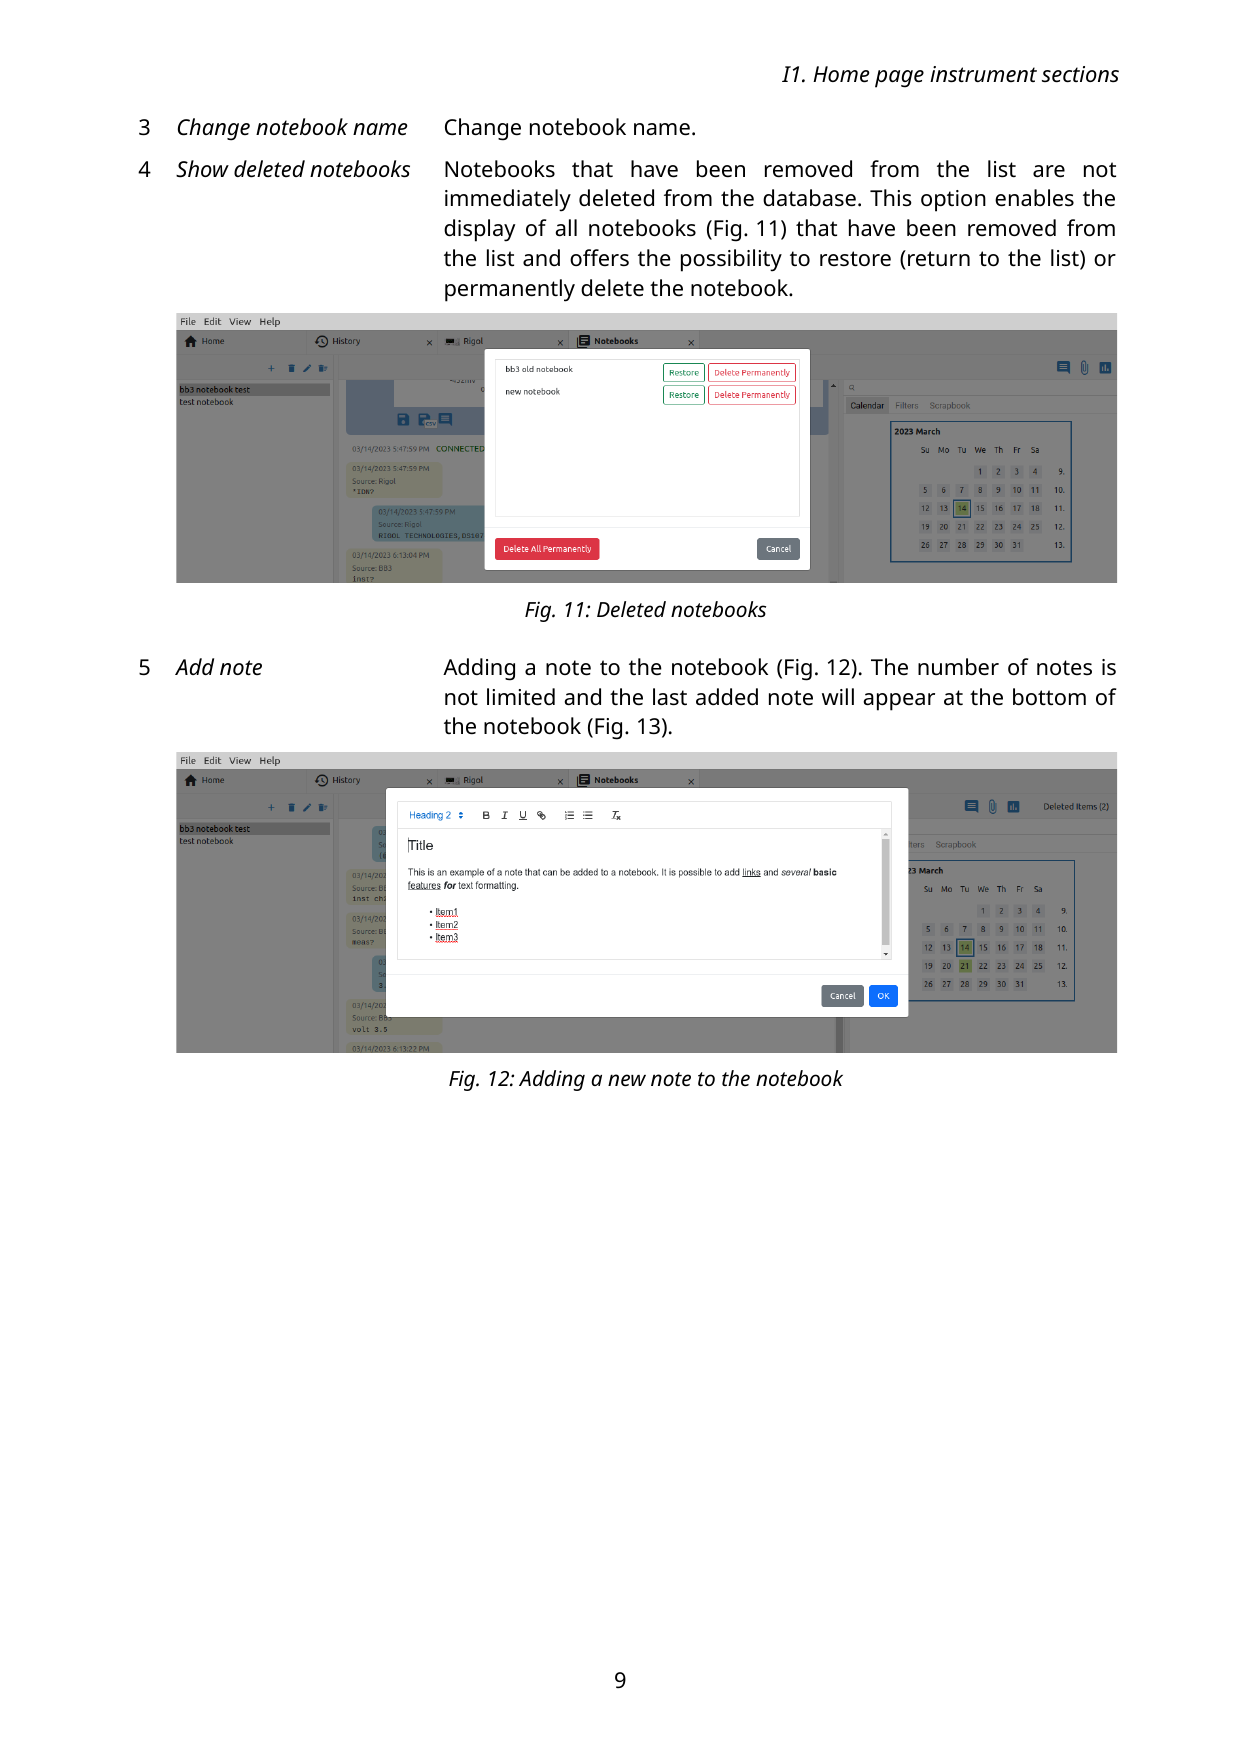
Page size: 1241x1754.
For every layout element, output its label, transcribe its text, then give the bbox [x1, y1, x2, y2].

table_cell Notebooks that have been removed from the list are not immediately deleted from the database. This option enables the display of all notebooks (Fig. 11) that have been removed from the list and offers the possibility to restore (return to the list) or permanently delete the notebook. [438, 148, 1123, 308]
table_cell 5 [118, 646, 171, 747]
table_cell Change notebook name [171, 107, 438, 148]
picture [176, 752, 1118, 1053]
table_cell [171, 308, 1123, 646]
table_cell Add note [171, 646, 438, 747]
table_cell Show deleted notebooks [171, 148, 438, 308]
picture [176, 313, 1118, 583]
table_cell Change notebook name. [438, 107, 1123, 148]
table_cell Adding a note to the notebook (Fig. 12). The number of notes is not limited and the last added note will appear at the bottom of the notebook (Fig. 13). [438, 646, 1123, 747]
table_cell 4 [118, 148, 171, 308]
table_cell [171, 1053, 1123, 1115]
table_cell [171, 747, 1123, 1052]
table_cell [118, 308, 171, 646]
table_cell 3 [118, 107, 171, 148]
table_cell [118, 747, 171, 1115]
